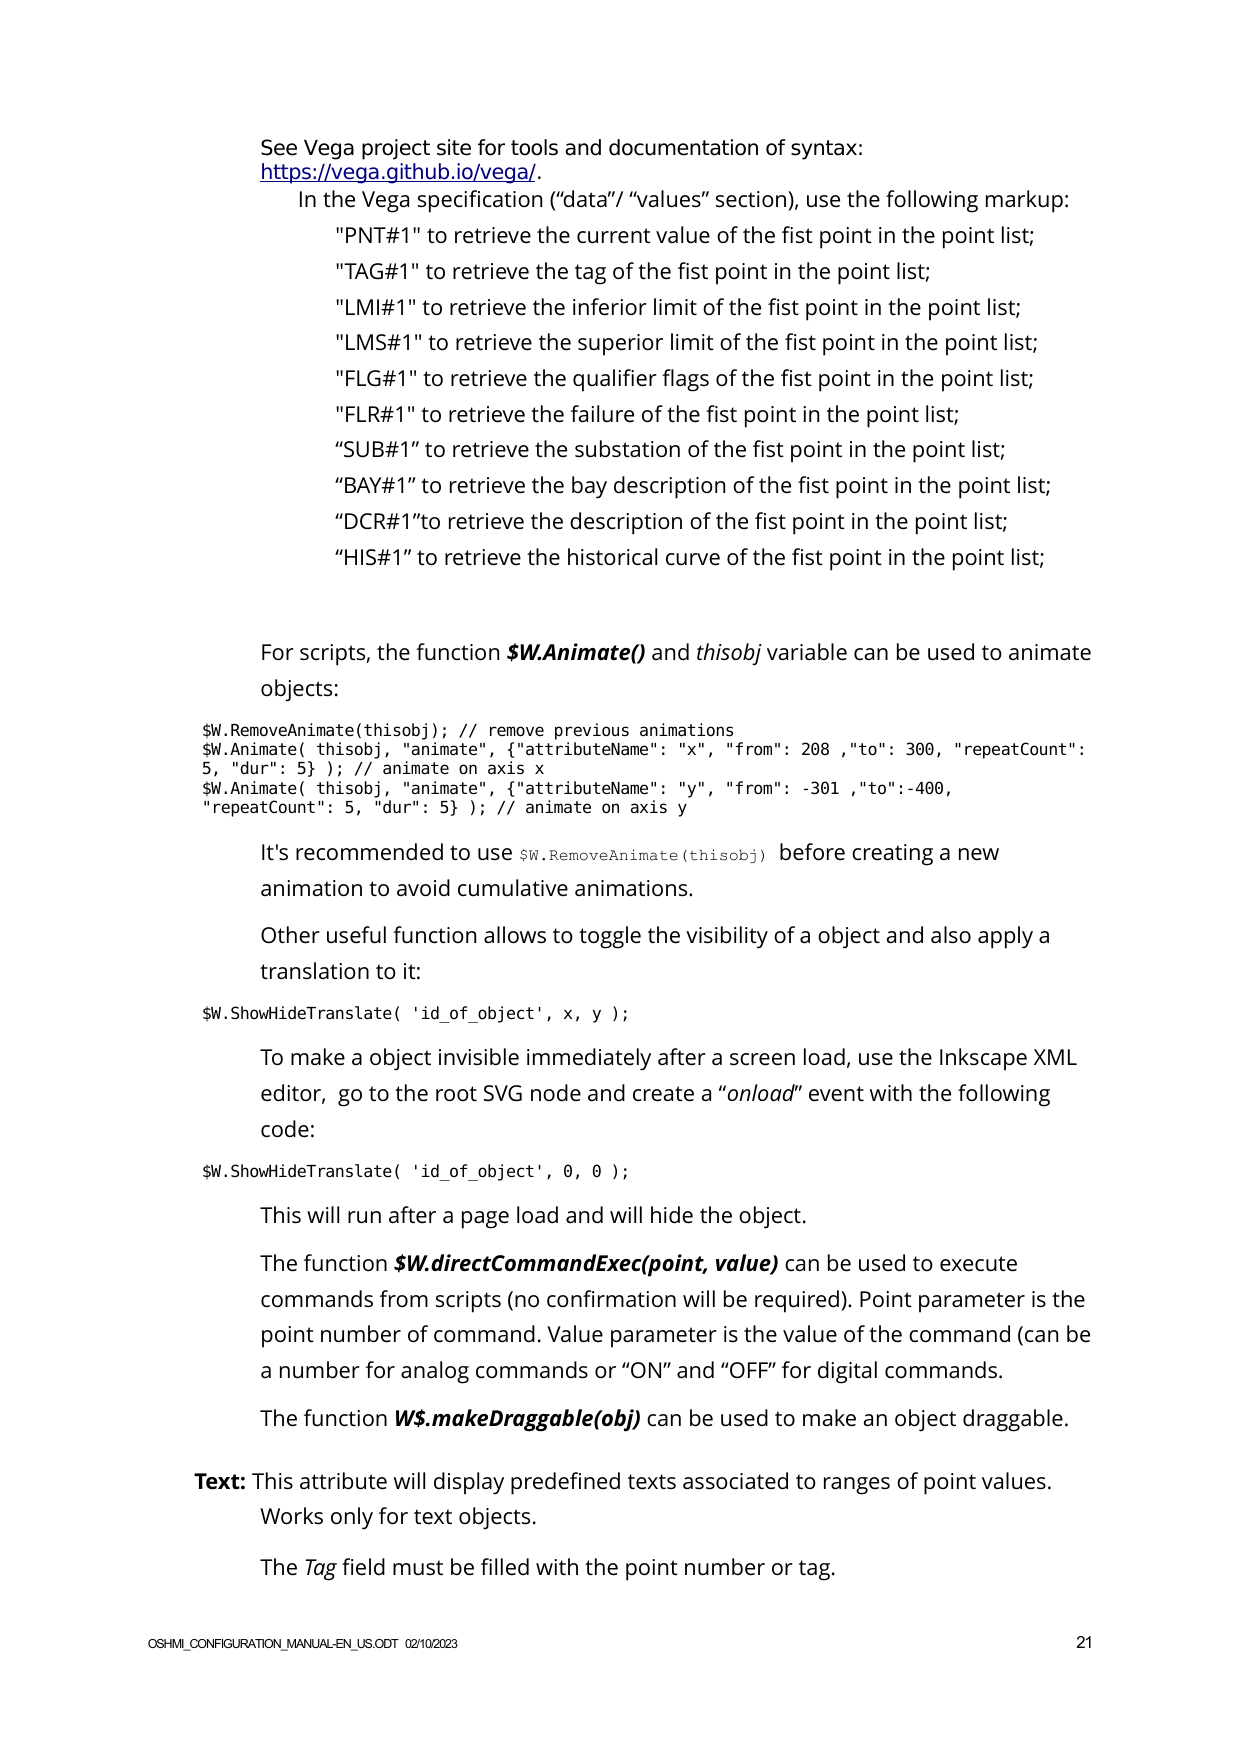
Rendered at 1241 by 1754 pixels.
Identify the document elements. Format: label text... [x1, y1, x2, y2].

text The function W$.makeDraggable(obj) can be used to make an object draggable. [260, 1403, 1093, 1433]
text $W.Animate( thisobj, "animate", {"attributeName": "x", "from": 208 ,"to": 300, "repeatCount": 5, "dur": 5} ); // animate on axis x [202, 740, 1093, 779]
text The function $W.directCommandExec(point, value) can be used to execute commands from scripts (no confirmation will be required). Point parameter is the point number of command. Value parameter is the value of the command (can be a number for analog commands or “ON” and “OFF” for digital commands. [260, 1248, 1093, 1385]
text The Tag field must be filled with the point number or tag. [260, 1552, 1093, 1582]
text $W.ShowHideTranslate( 'id_of_object', 0, 0 ); [202, 1162, 1093, 1181]
text $W.ShowHideTranslate( 'id_of_object', x, y ); [202, 1004, 1093, 1023]
text To make a object invisible immediately after a screen load, use the Inkscape XML editor, go to the root SVG node and create a “onload” event with the following code: [260, 1042, 1093, 1144]
text It's recommended to use $W.RemoveAnimate(thisobj) before creating a new animation to avoid cumulative animations. [260, 837, 1093, 902]
text For scripts, the function $W.Animate() and thisobj variable can be used to animate objects: [260, 637, 1093, 703]
text See Vega project site for tools and documentation of syntax: https://vega.github.io/vega/. [260, 136, 1093, 184]
text In the Vega specification (“data”/ “values” section), use the following markup: "PNT#1" to retrieve the current value of the fist point in the point list; "TAG#1" to retrieve the tag of the fist point in the point list; "LMI#1" to retrieve the inferior limit of the fist point in the point list; "LMS#1" to retrieve the superior limit of the fist point in the point list; "FLG#1" to retrieve the qualifier flags of the fist point in the point list; "FLR#1" to retrieve the failure of the fist point in the point list; “SUB#1” to retrieve the substation of the fist point in the point list; “BAY#1” to retrieve the bay description of the fist point in the point list; “DCR#1”to retrieve the description of the fist point in the point list; “HIS#1” to retrieve the historical curve of the fist point in the point list; [298, 184, 1093, 571]
text This will run after a page load and will hide the object. [260, 1200, 1093, 1230]
text Other useful function allows to toggle the visibility of a object and also apply a translation to it: [260, 920, 1093, 986]
text $W.Animate( thisobj, "animate", {"attributeName": "y", "from": -301 ,"to":-400, "repeatCount": 5, "dur": 5} ); // animate on axis y [202, 779, 1093, 817]
text $W.RemoveAnimate(thisobj); // remove previous animations [202, 721, 1093, 740]
text Text: This attribute will display predefined texts associated to ranges of point values. Works only for text objects. [194, 1466, 1093, 1531]
